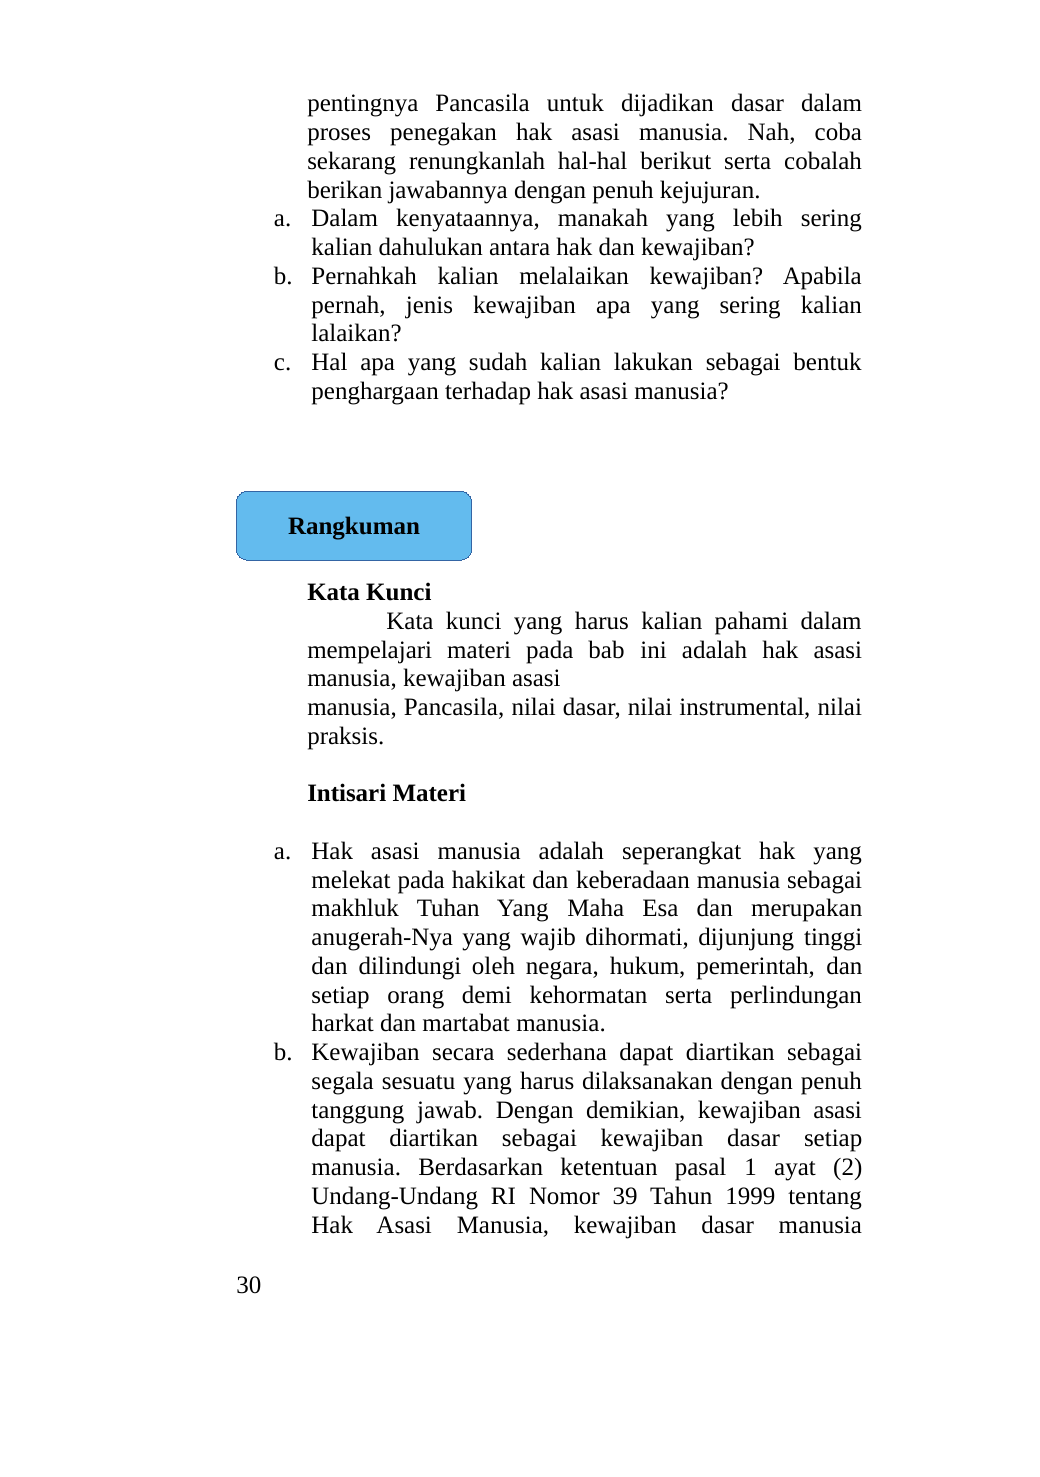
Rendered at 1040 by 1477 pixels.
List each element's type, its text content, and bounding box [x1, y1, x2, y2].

list Hak asasi manusia adalah seperangkat hak yang melekat pada hakikat dan keberadaan manusia sebagai makhluk Tuhan Yang Maha Esa dan merupakan anugerah-Nya yang wajib dihormati, dijunjung tinggi dan dilindungi oleh negara, hukum, pemerintah, dan setiap orang demi kehormatan serta perlindungan harkat dan martabat manusia. [274, 836, 862, 1037]
text Kata Kunci [307, 577, 862, 606]
list Hal apa yang sudah kalian lakukan sebagai bentuk penghargaan terhadap hak asasi manusia? [274, 347, 862, 405]
list Pernahkah kalian melalaikan kewajiban? Apabila pernah, jenis kewajiban apa yang sering kalian lalaikan? [274, 261, 862, 347]
list Dalam kenyataannya, manakah yang lebih sering kalian dahulukan antara hak dan kewajiban? [274, 203, 862, 261]
text Kata kunci yang harus kalian pahami dalam mempelajari materi pada bab ini adalah hak asasi manusia, kewajiban asasi [307, 606, 862, 692]
text manusia, Pancasila, nilai dasar, nilai instrumental, nilai praksis. [307, 692, 862, 750]
text pentingnya Pancasila untuk dijadikan dasar dalam proses penegakan hak asasi manusia. Nah, coba sekarang renungkanlah hal-hal berikut serta cobalah berikan jawabannya dengan penuh kejujuran. [307, 88, 862, 203]
list Kewajiban secara sederhana dapat diartikan sebagai segala sesuatu yang harus dilaksanakan dengan penuh tanggung jawab. Dengan demikian, kewajiban asasi dapat diartikan sebagai kewajiban dasar setiap manusia. Berdasarkan ketentuan pasal 1 ayat (2) Undang-Undang RI Nomor 39 Tahun 1999 tentang Hak Asasi Manusia, kewajiban dasar manusia [274, 1037, 862, 1238]
text Intisari Materi [307, 778, 862, 807]
